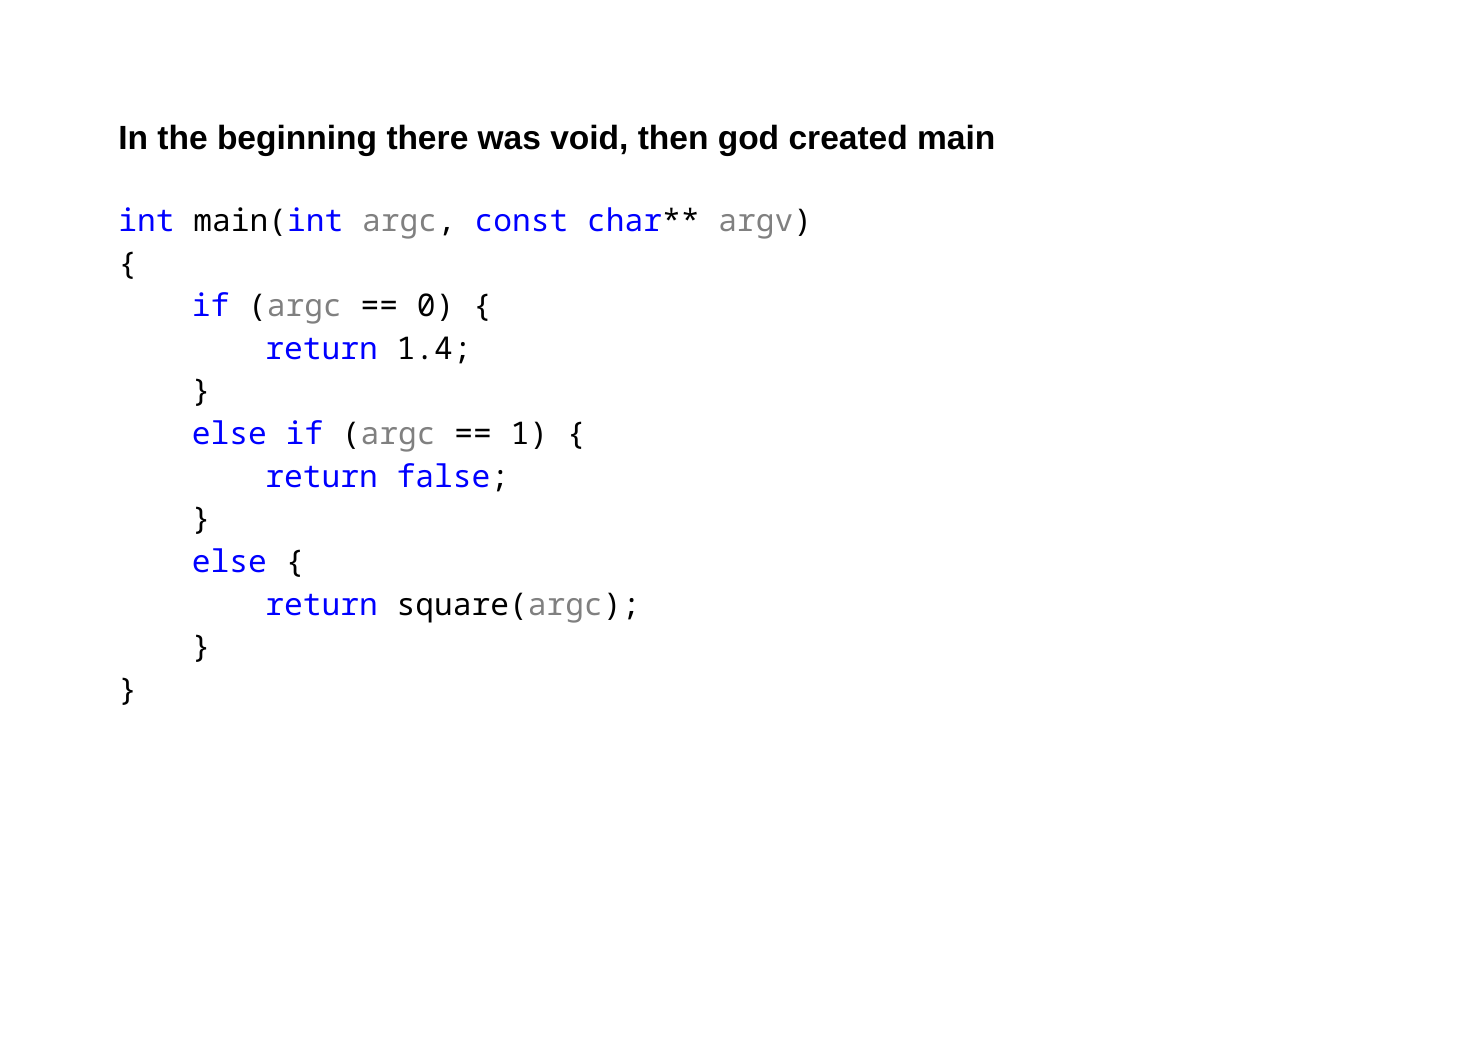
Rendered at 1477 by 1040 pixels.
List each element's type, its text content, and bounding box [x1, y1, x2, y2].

text else { [118, 539, 1358, 581]
text if (argc == 0) { [118, 283, 1358, 326]
text int main(int argc, const char** argv) [118, 198, 1358, 241]
text return square(argc); [118, 581, 1358, 624]
text return false; [118, 454, 1358, 496]
text return 1.4; [118, 326, 1358, 368]
subtitle In the beginning there was void, then god created main [118, 118, 1358, 157]
text } [118, 667, 1358, 709]
text else if (argc == 1) { [118, 411, 1358, 454]
text } [118, 496, 1358, 539]
text { [118, 241, 1358, 283]
text } [118, 368, 1358, 411]
text } [118, 624, 1358, 667]
